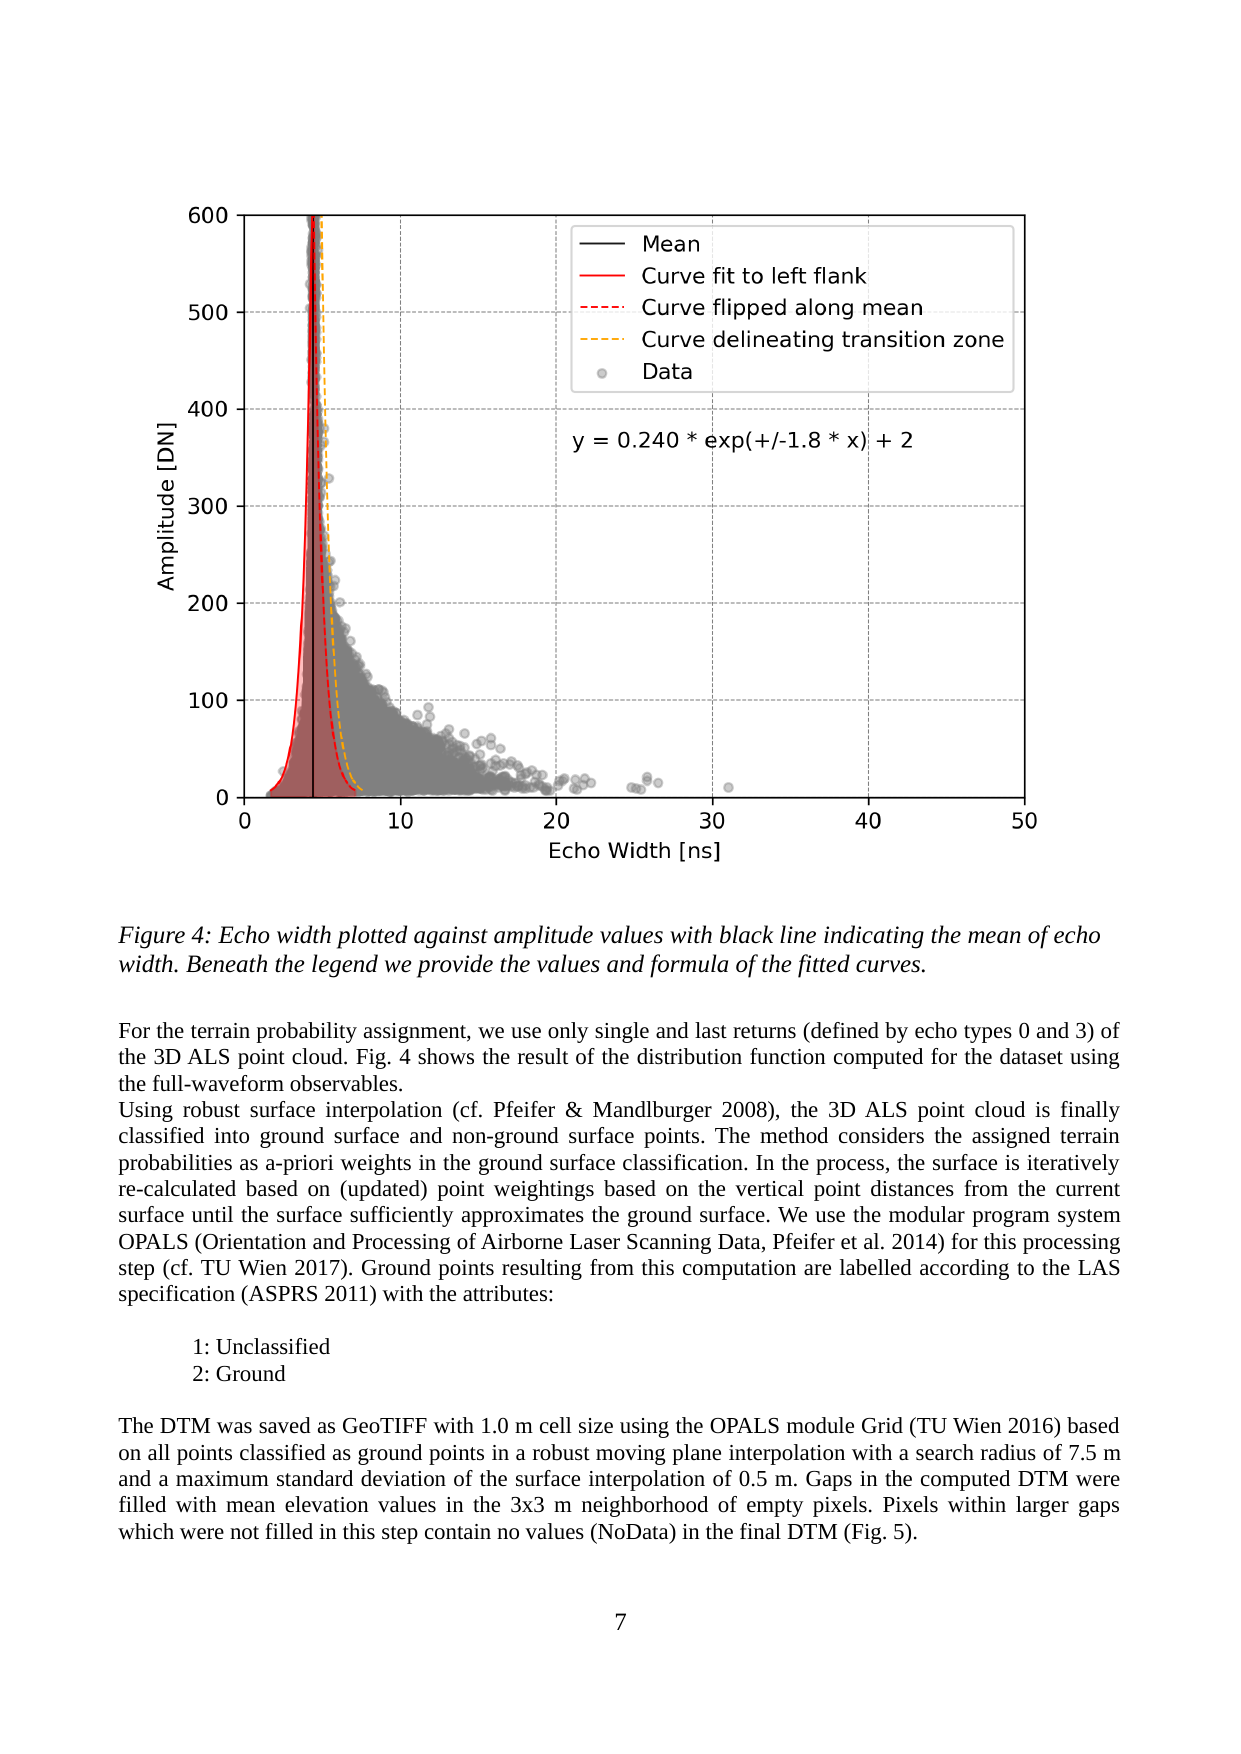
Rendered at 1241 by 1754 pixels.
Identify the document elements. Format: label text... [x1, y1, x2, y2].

text Using robust surface interpolation (cf. Pfeifer & Mandlburger 2008), the 3D ALS point cloud is finally classified into ground surface and non-ground surface points. The method considers the assigned terrain probabilities as a-priori weights in the ground surface classification. In the process, the surface is iteratively re-calculated based on (updated) point weightings based on the vertical point distances from the current surface until the surface sufficiently approximates the ground surface. We use the modular program system OPALS (Orientation and Processing of Airborne Laser Scanning Data, Pfeifer et al. 2014) for this processing step (cf. TU Wien 2017). Ground points resulting from this computation are labelled according to the LAS specification (ASPRS 2011) with the attributes: [118, 1096, 1122, 1307]
text 1: Unclassified [118, 1333, 1122, 1359]
text The DTM was saved as GeoTIFF with 1.0 m cell size using the OPALS module Grid (TU Wien 2016) based on all points classified as ground points in a robust moving plane interpolation with a search radius of 7.5 m and a maximum standard deviation of the surface interpolation of 0.5 m. Gaps in the computed DTM were filled with mean elevation values in the 3x3 m neighborhood of empty pixels. Pixels within larger gaps which were not filled in this step contain no values (NoData) in the final DTM (Fig. 5). [118, 1412, 1122, 1544]
text For the terrain probability assignment, we use only single and last returns (defined by echo types 0 and 3) of the 3D ALS point cloud. Fig. 4 shows the result of the distribution function computed for the dataset using the full-waveform observables. [118, 1017, 1122, 1096]
text 2: Ground [118, 1359, 1122, 1386]
text Figure 4: Echo width plotted against amplitude values with black line indicating the mean of echo width. Beneath the legend we provide the values and formula of the fitted curves. [118, 921, 1122, 978]
picture [118, 124, 1125, 880]
